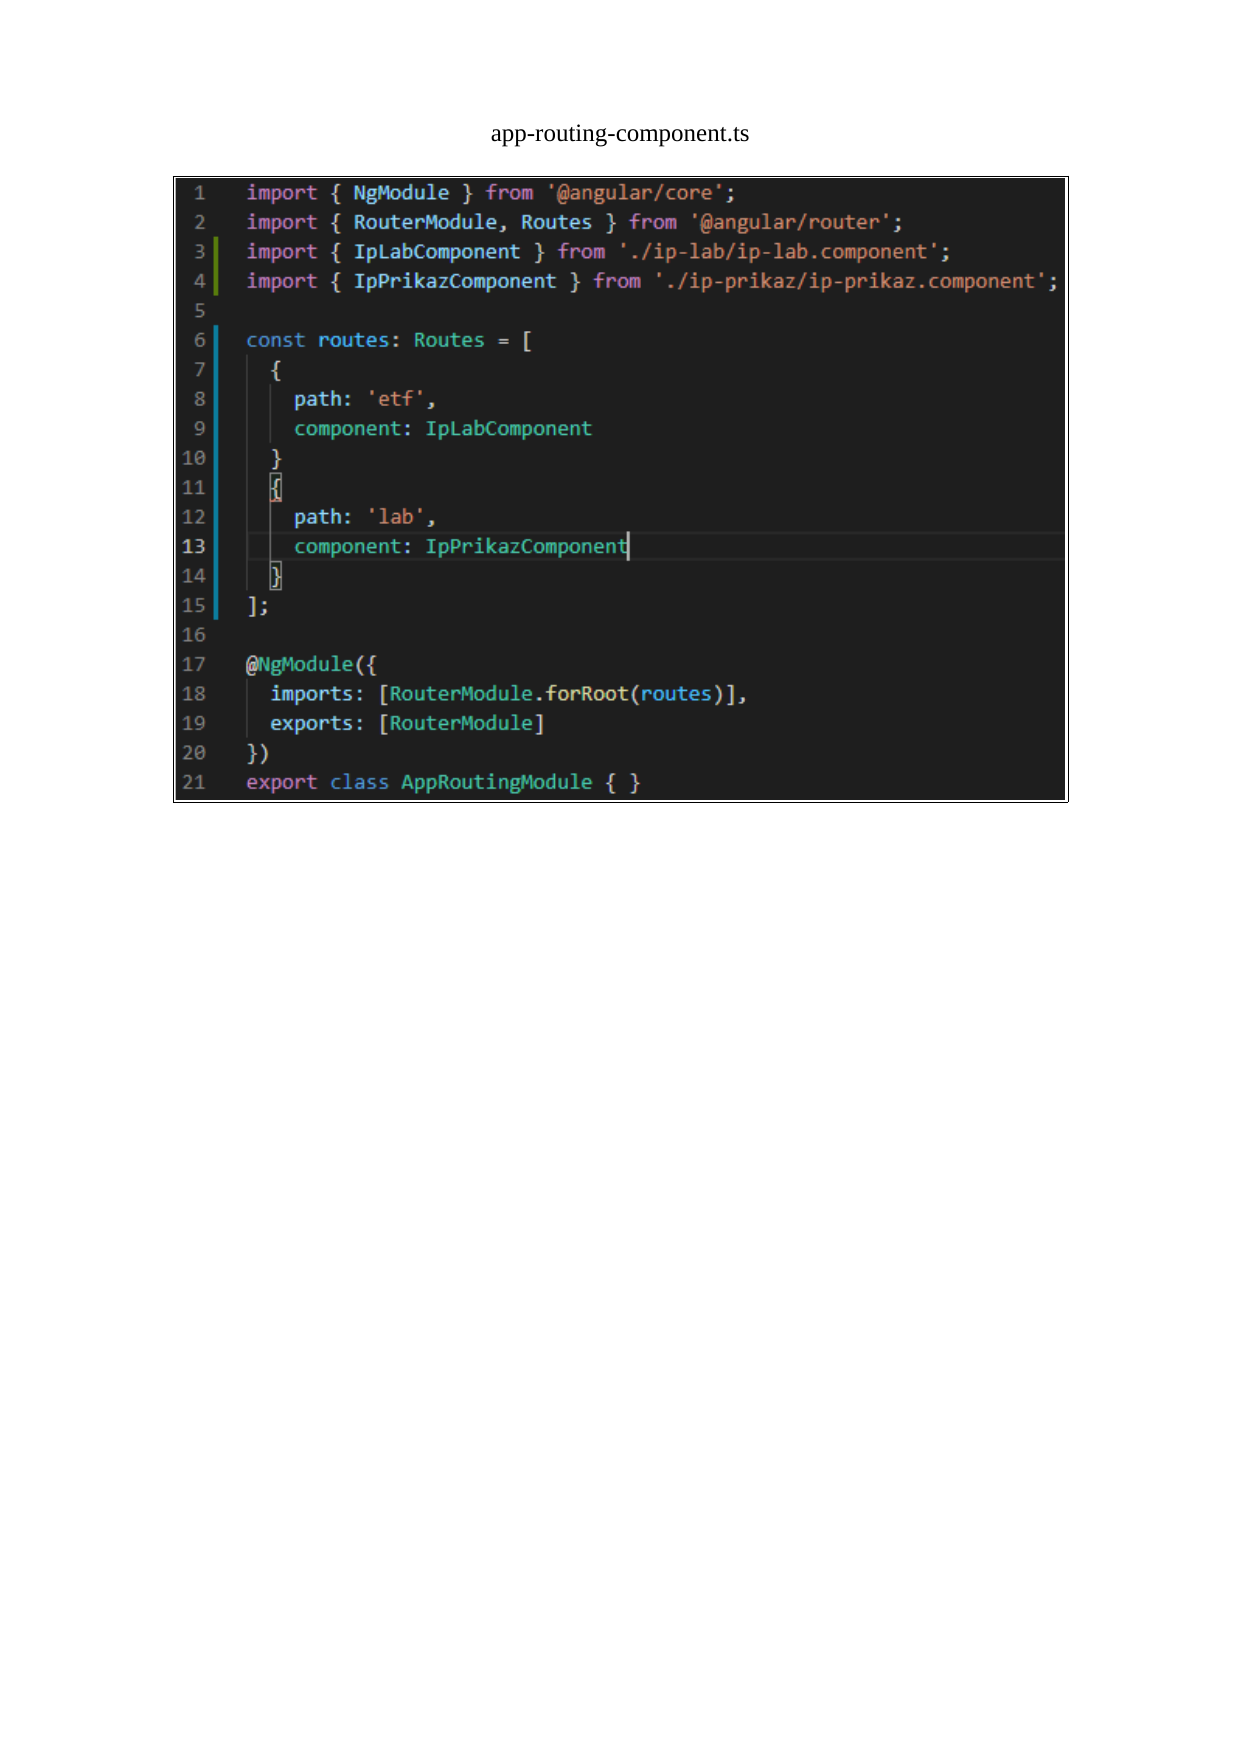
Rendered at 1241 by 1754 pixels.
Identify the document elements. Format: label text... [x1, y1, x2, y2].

picture [175, 178, 1065, 800]
text app-routing-component.ts [118, 118, 1122, 147]
